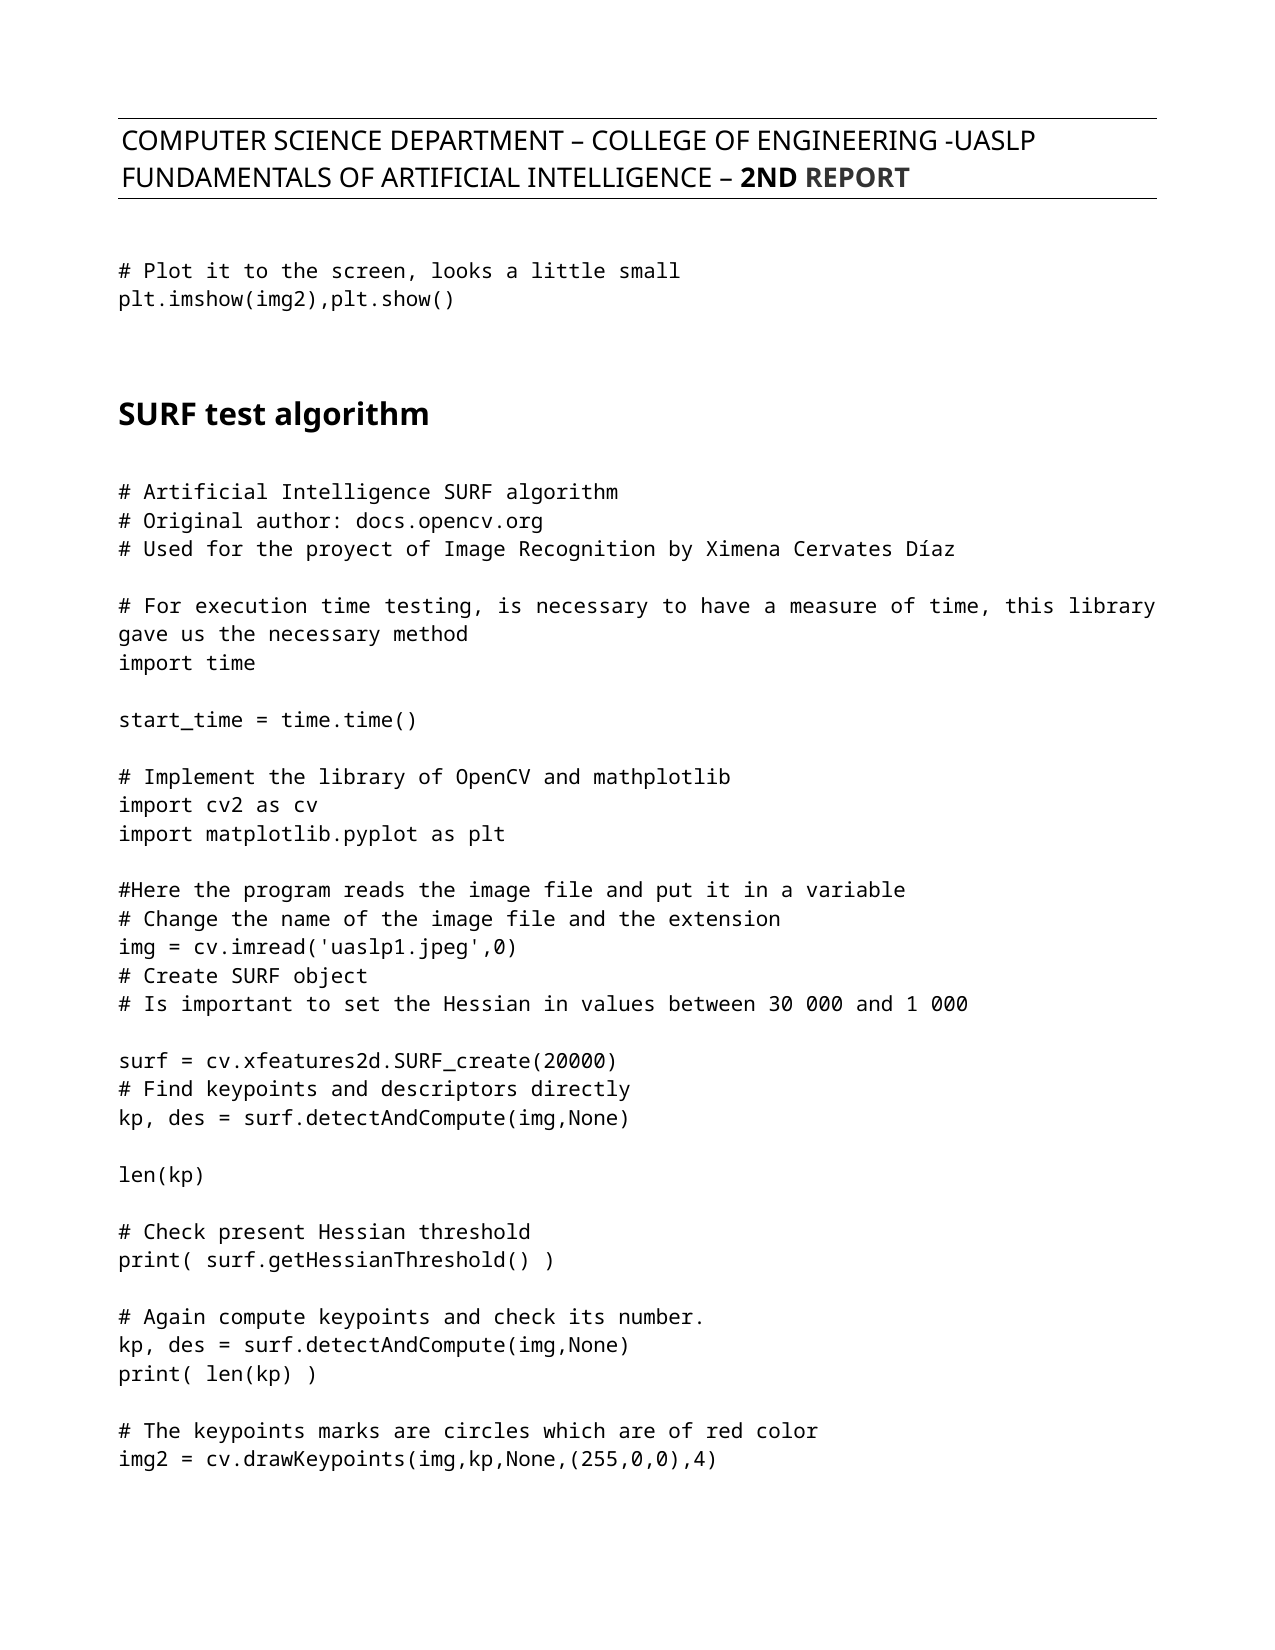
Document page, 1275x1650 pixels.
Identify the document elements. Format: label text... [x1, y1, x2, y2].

text print( len(kp) ) [118, 1359, 1157, 1387]
text # Is important to set the Hessian in values between 30 000 and 1 000 [118, 989, 1157, 1018]
text img2 = cv.drawKeypoints(img,kp,None,(255,0,0),4) [118, 1444, 1157, 1473]
text # Check present Hessian threshold [118, 1217, 1157, 1245]
text # Implement the library of OpenCV and mathplotlib [118, 762, 1157, 790]
text #Here the program reads the image file and put it in a variable [118, 876, 1157, 904]
text kp, des = surf.detectAndCompute(img,None) [118, 1331, 1157, 1359]
text # Create SURF object [118, 961, 1157, 989]
text import cv2 as cv [118, 790, 1157, 819]
text # Plot it to the screen, looks a little small [118, 256, 1157, 284]
text len(kp) [118, 1160, 1157, 1188]
text # Change the name of the image file and the extension [118, 904, 1157, 932]
text # Original author: docs.opencv.org [118, 506, 1157, 534]
text kp, des = surf.detectAndCompute(img,None) [118, 1103, 1157, 1131]
text import matplotlib.pyplot as plt [118, 819, 1157, 847]
text surf = cv.xfeatures2d.SURF_create(20000) [118, 1046, 1157, 1074]
text # Again compute keypoints and check its number. [118, 1302, 1157, 1331]
text # Artificial Intelligence SURF algorithm [118, 477, 1157, 506]
text start_time = time.time() [118, 705, 1157, 733]
text plt.imshow(img2),plt.show() [118, 284, 1157, 313]
text print( surf.getHessianThreshold() ) [118, 1245, 1157, 1274]
text import time [118, 648, 1157, 676]
text # For execution time testing, is necessary to have a measure of time, this library gave us the necessary method [118, 591, 1157, 648]
text SURF test algorithm [118, 392, 1157, 435]
text # Find keypoints and descriptors directly [118, 1074, 1157, 1103]
text # Used for the proyect of Image Recognition by Ximena Cervates Díaz [118, 534, 1157, 563]
text img = cv.imread('uaslp1.jpeg',0) [118, 932, 1157, 961]
text # The keypoints marks are circles which are of red color [118, 1416, 1157, 1444]
